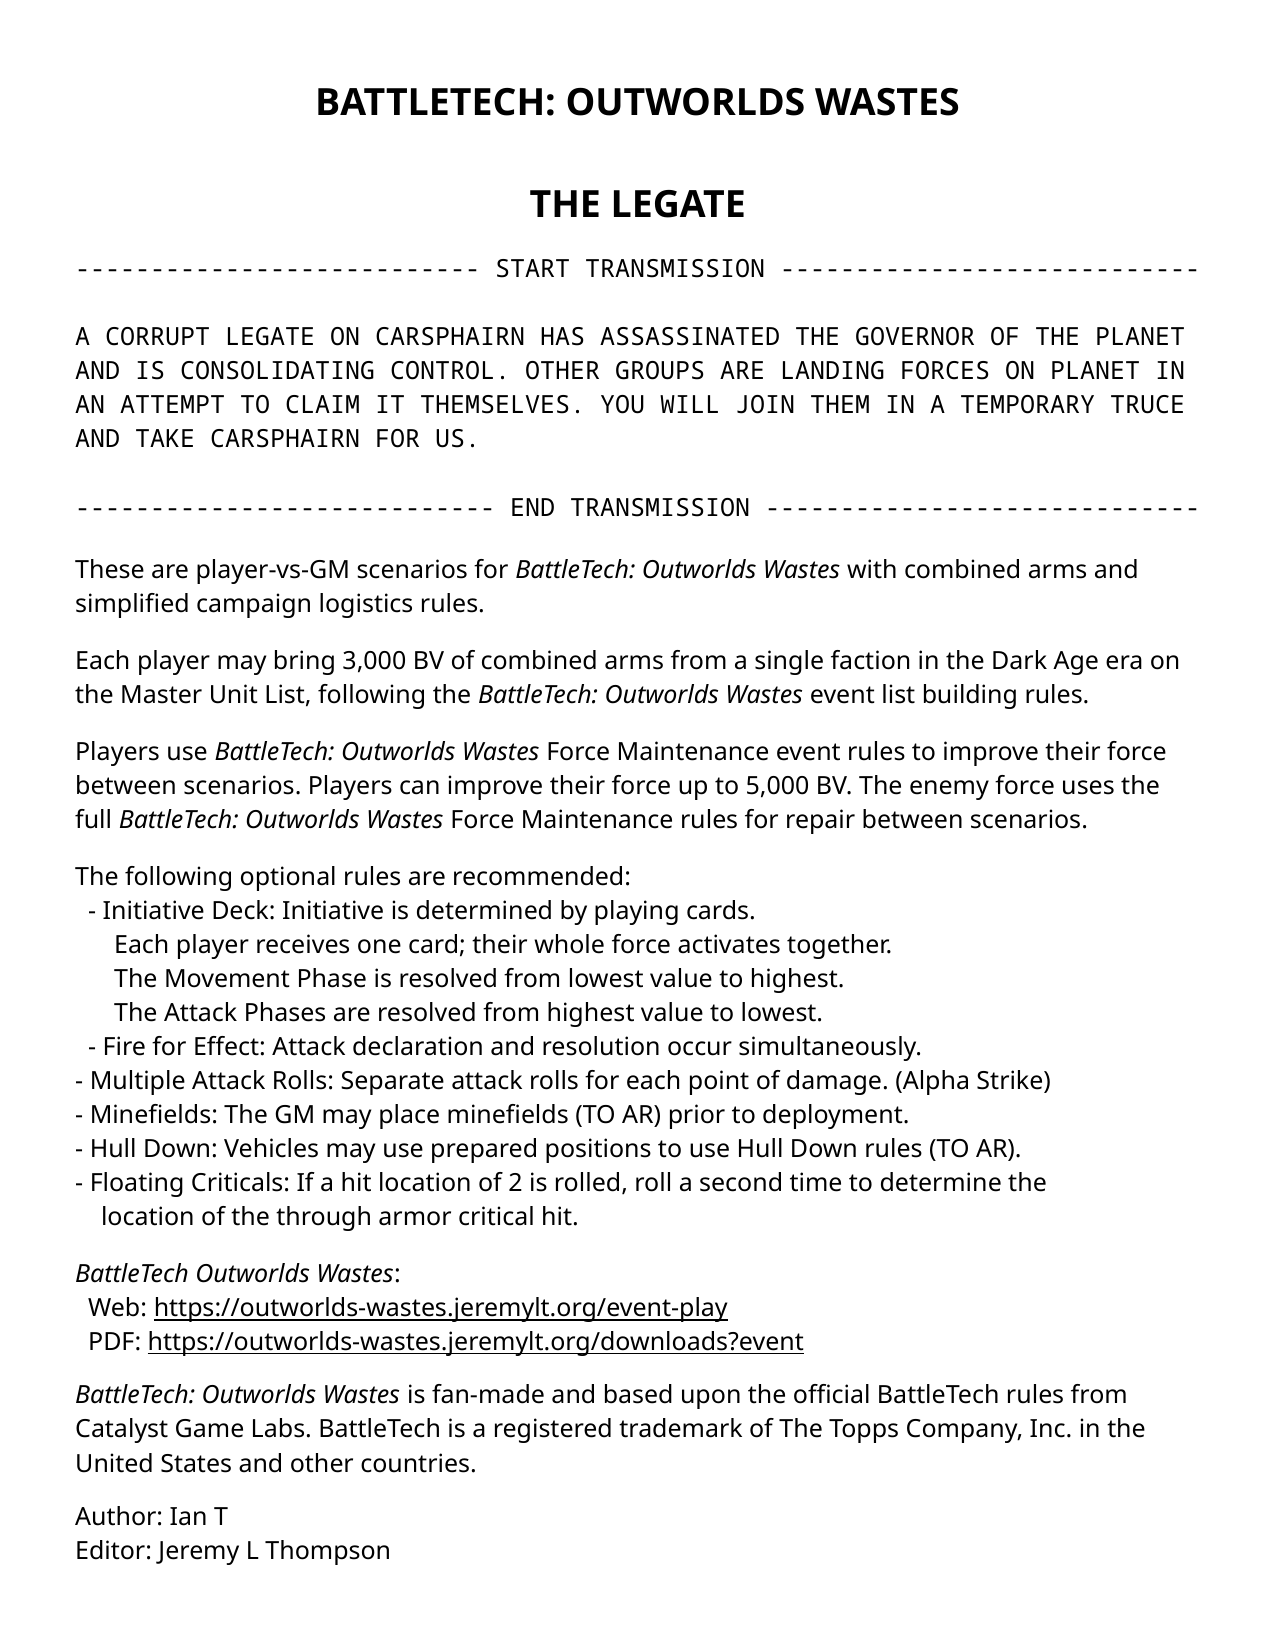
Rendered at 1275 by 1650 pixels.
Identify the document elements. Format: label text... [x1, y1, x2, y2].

text Web: https://outworlds-wastes.jeremylt.org/event-play [75, 1290, 1200, 1324]
text ---------------------------- END TRANSMISSION ----------------------------- [75, 455, 1200, 523]
text These are player-vs-GM scenarios for BattleTech: Outworlds Wastes with combined arms and simplified campaign logistics rules. [75, 552, 1200, 620]
text - Fire for Effect: Attack declaration and resolution occur simultaneously. [75, 1029, 1200, 1063]
text - Minefields: The GM may place minefields (TO AR) prior to deployment. [75, 1097, 1200, 1131]
text Each player receives one card; their whole force activates together. [75, 926, 1200, 961]
text PDF: https://outworlds-wastes.jeremylt.org/downloads?event [75, 1324, 1200, 1358]
text - Hull Down: Vehicles may use prepared positions to use Hull Down rules (TO AR). [75, 1131, 1200, 1165]
text Each player may bring 3,000 BV of combined arms from a single faction in the Dark Age era on the Master Unit List, following the BattleTech: Outworlds Wastes event list building rules. [75, 643, 1200, 711]
text - Multiple Attack Rolls: Separate attack rolls for each point of damage. (Alpha Strike) [75, 1063, 1200, 1097]
text BATTLETECH: OUTWORLDS WASTES [75, 75, 1200, 126]
text The following optional rules are recommended: [75, 858, 1200, 892]
text --------------------------- START TRANSMISSION ---------------------------- [75, 251, 1200, 285]
text BattleTech: Outworlds Wastes is fan-made and based upon the official BattleTech rules from Catalyst Game Labs. BattleTech is a registered trademark of The Topps Company, Inc. in the United States and other countries. [75, 1377, 1200, 1479]
text BattleTech Outworlds Wastes: [75, 1256, 1200, 1290]
text A CORRUPT LEGATE ON CARSPHAIRN HAS ASSASSINATED THE GOVERNOR OF THE PLANET AND IS CONSOLIDATING CONTROL. OTHER GROUPS ARE LANDING FORCES ON PLANET IN AN ATTEMPT TO CLAIM IT THEMSELVES. YOU WILL JOIN THEM IN A TEMPORARY TRUCE AND TAKE CARSPHAIRN FOR US. [75, 285, 1200, 455]
text - Floating Criticals: If a hit location of 2 is rolled, roll a second time to determine the [75, 1165, 1200, 1199]
text Author: Ian T [75, 1498, 1200, 1532]
text Editor: Jeremy L Thompson [75, 1532, 1200, 1567]
text location of the through armor critical hit. [75, 1199, 1200, 1233]
text The Attack Phases are resolved from highest value to lowest. [75, 994, 1200, 1029]
text Players use BattleTech: Outworlds Wastes Force Maintenance event rules to improve their force between scenarios. Players can improve their force up to 5,000 BV. The enemy force uses the full BattleTech: Outworlds Wastes Force Maintenance rules for repair between scenarios. [75, 733, 1200, 836]
text The Movement Phase is resolved from lowest value to highest. [75, 961, 1200, 994]
subtitle THE LEGATE [75, 126, 1200, 228]
text - Initiative Deck: Initiative is determined by playing cards. [75, 892, 1200, 926]
